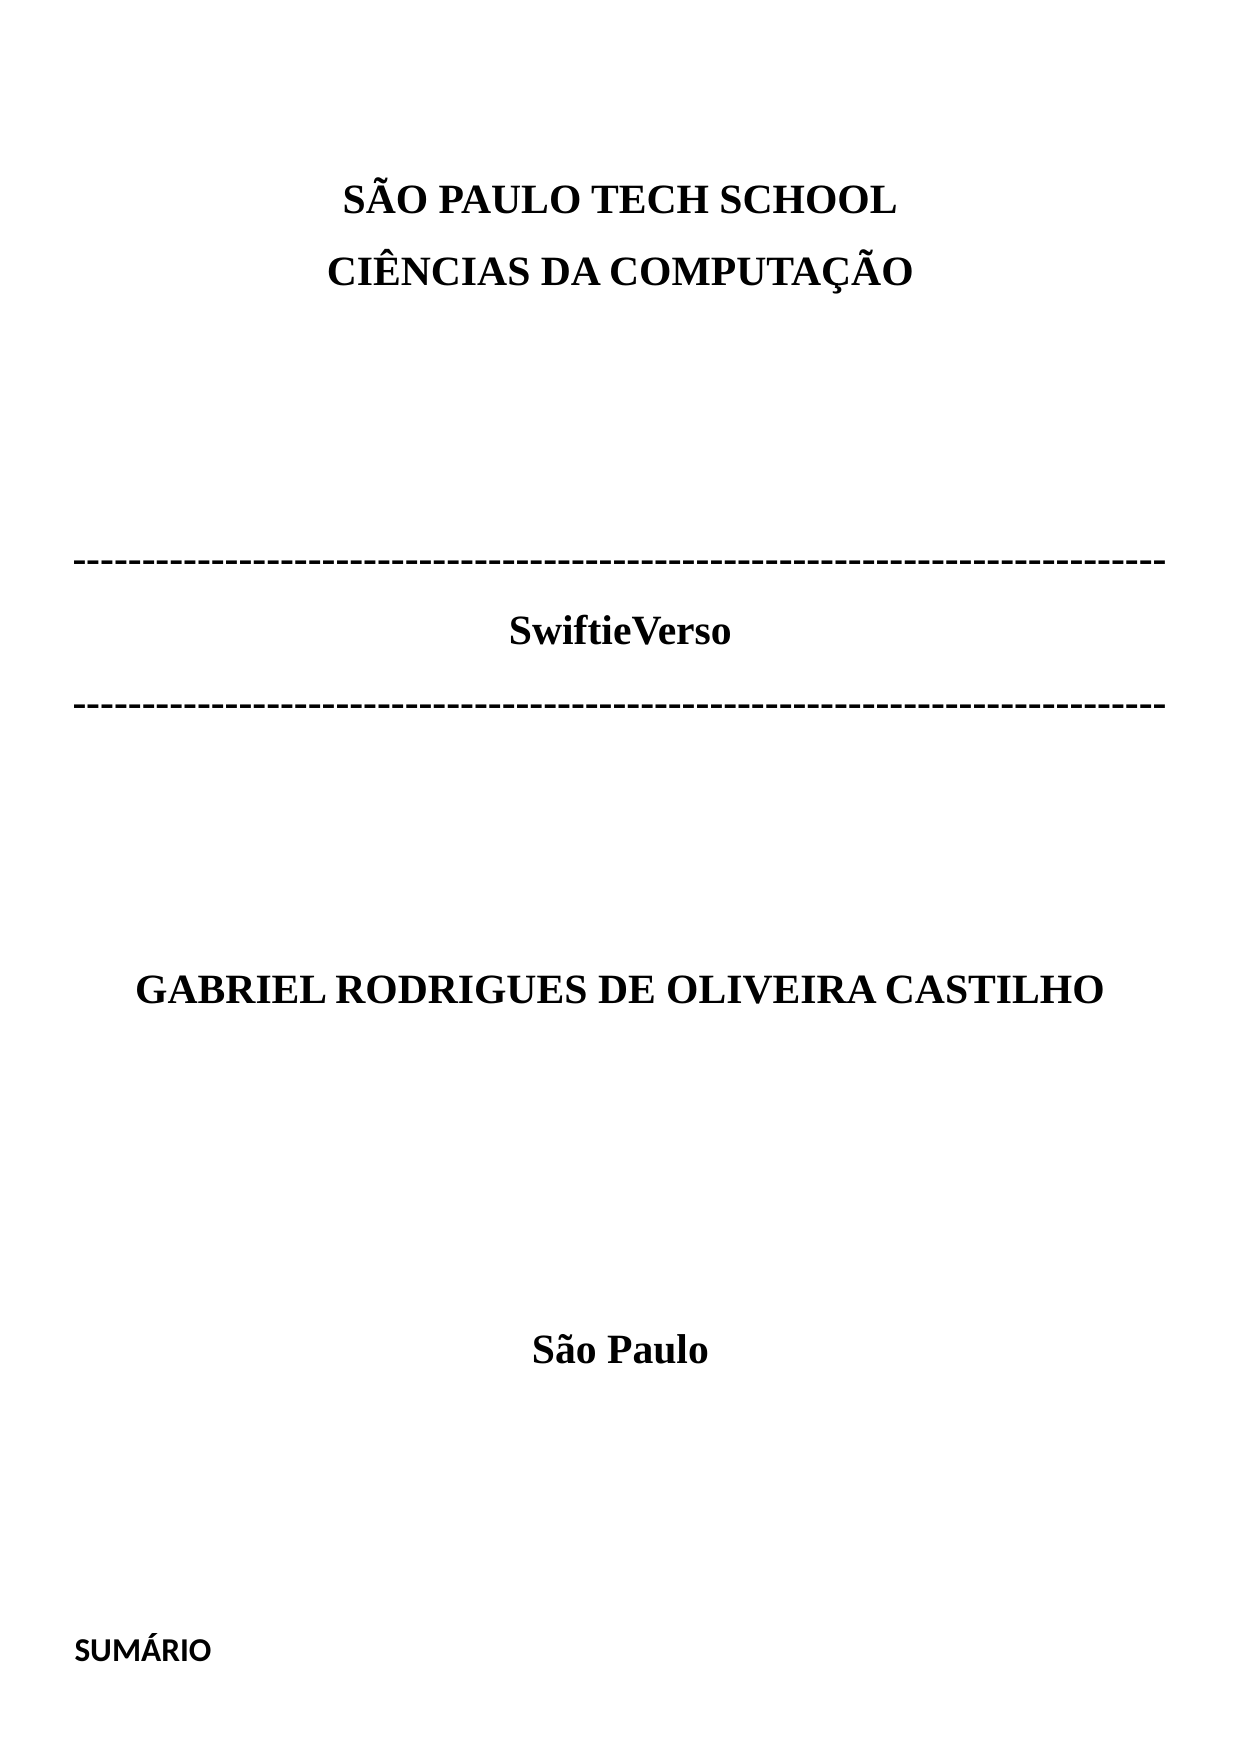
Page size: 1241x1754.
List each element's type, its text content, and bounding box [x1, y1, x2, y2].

text ------------------------------------------------------------------------------- [1, 534, 1239, 582]
text GABRIEL RODRIGUES DE OLIVEIRA CASTILHO [1, 965, 1239, 1013]
text SwiftieVerso [1, 606, 1239, 653]
text CIÊNCIAS DA COMPUTAÇÃO [1, 246, 1239, 294]
text ------------------------------------------------------------------------------- [1, 677, 1239, 725]
text SUMÁRIO [74, 1629, 1239, 1670]
text SÃO PAULO TECH SCHOOL [1, 174, 1239, 222]
text São Paulo [1, 1324, 1239, 1372]
